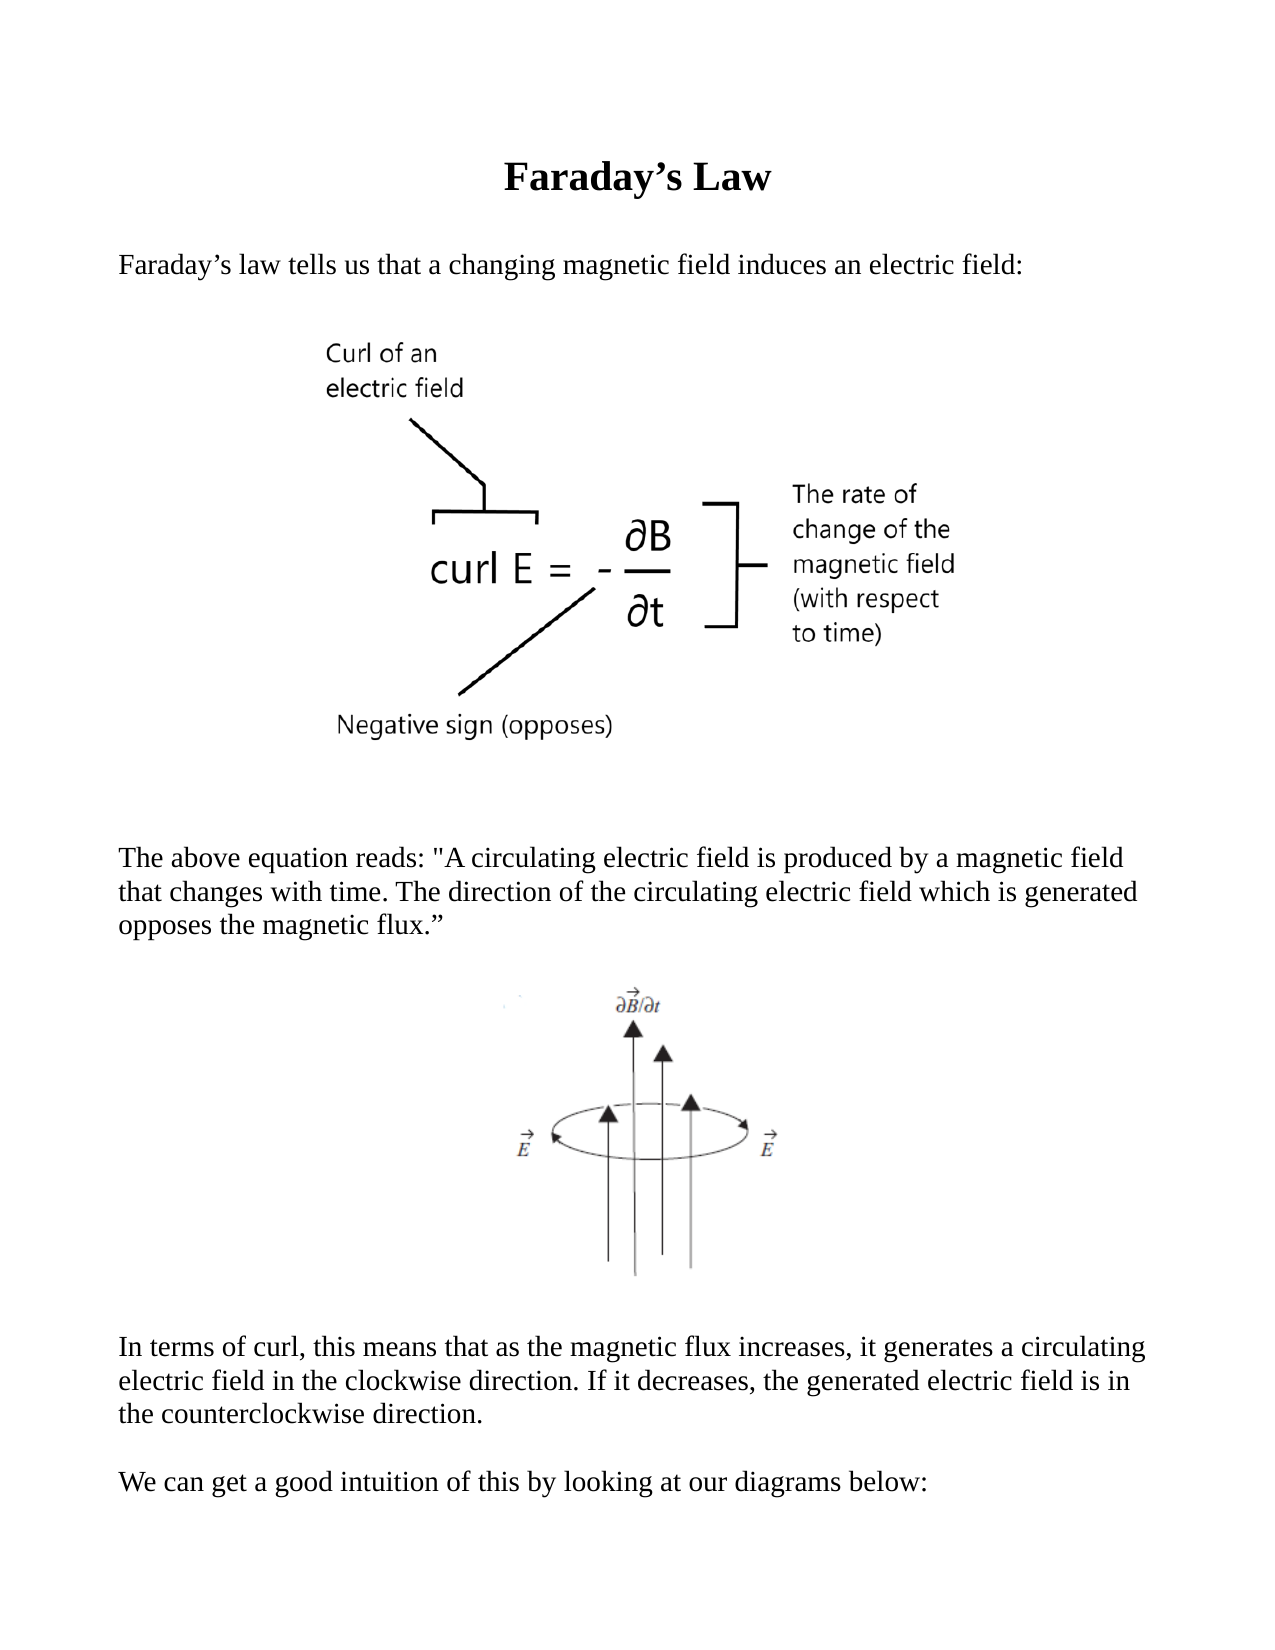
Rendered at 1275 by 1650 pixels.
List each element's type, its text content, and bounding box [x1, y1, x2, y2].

text The above equation reads: "A circulating electric field is produced by a magnetic field that changes with time. The direction of the circulating electric field which is generated opposes the magnetic flux.” [118, 840, 1157, 941]
text In terms of curl, this means that as the magnetic flux increases, it generates a circulating electric field in the clockwise direction. If it decreases, the generated electric field is in the counterclockwise direction. [118, 1329, 1157, 1430]
text Faraday’s law tells us that a changing magnetic field induces an electric field: [118, 247, 1157, 281]
picture [280, 314, 995, 774]
text Faraday’s Law [118, 152, 1157, 199]
text We can get a good intuition of this by looking at our diagrams below: [118, 1464, 1157, 1497]
picture [468, 941, 807, 1296]
